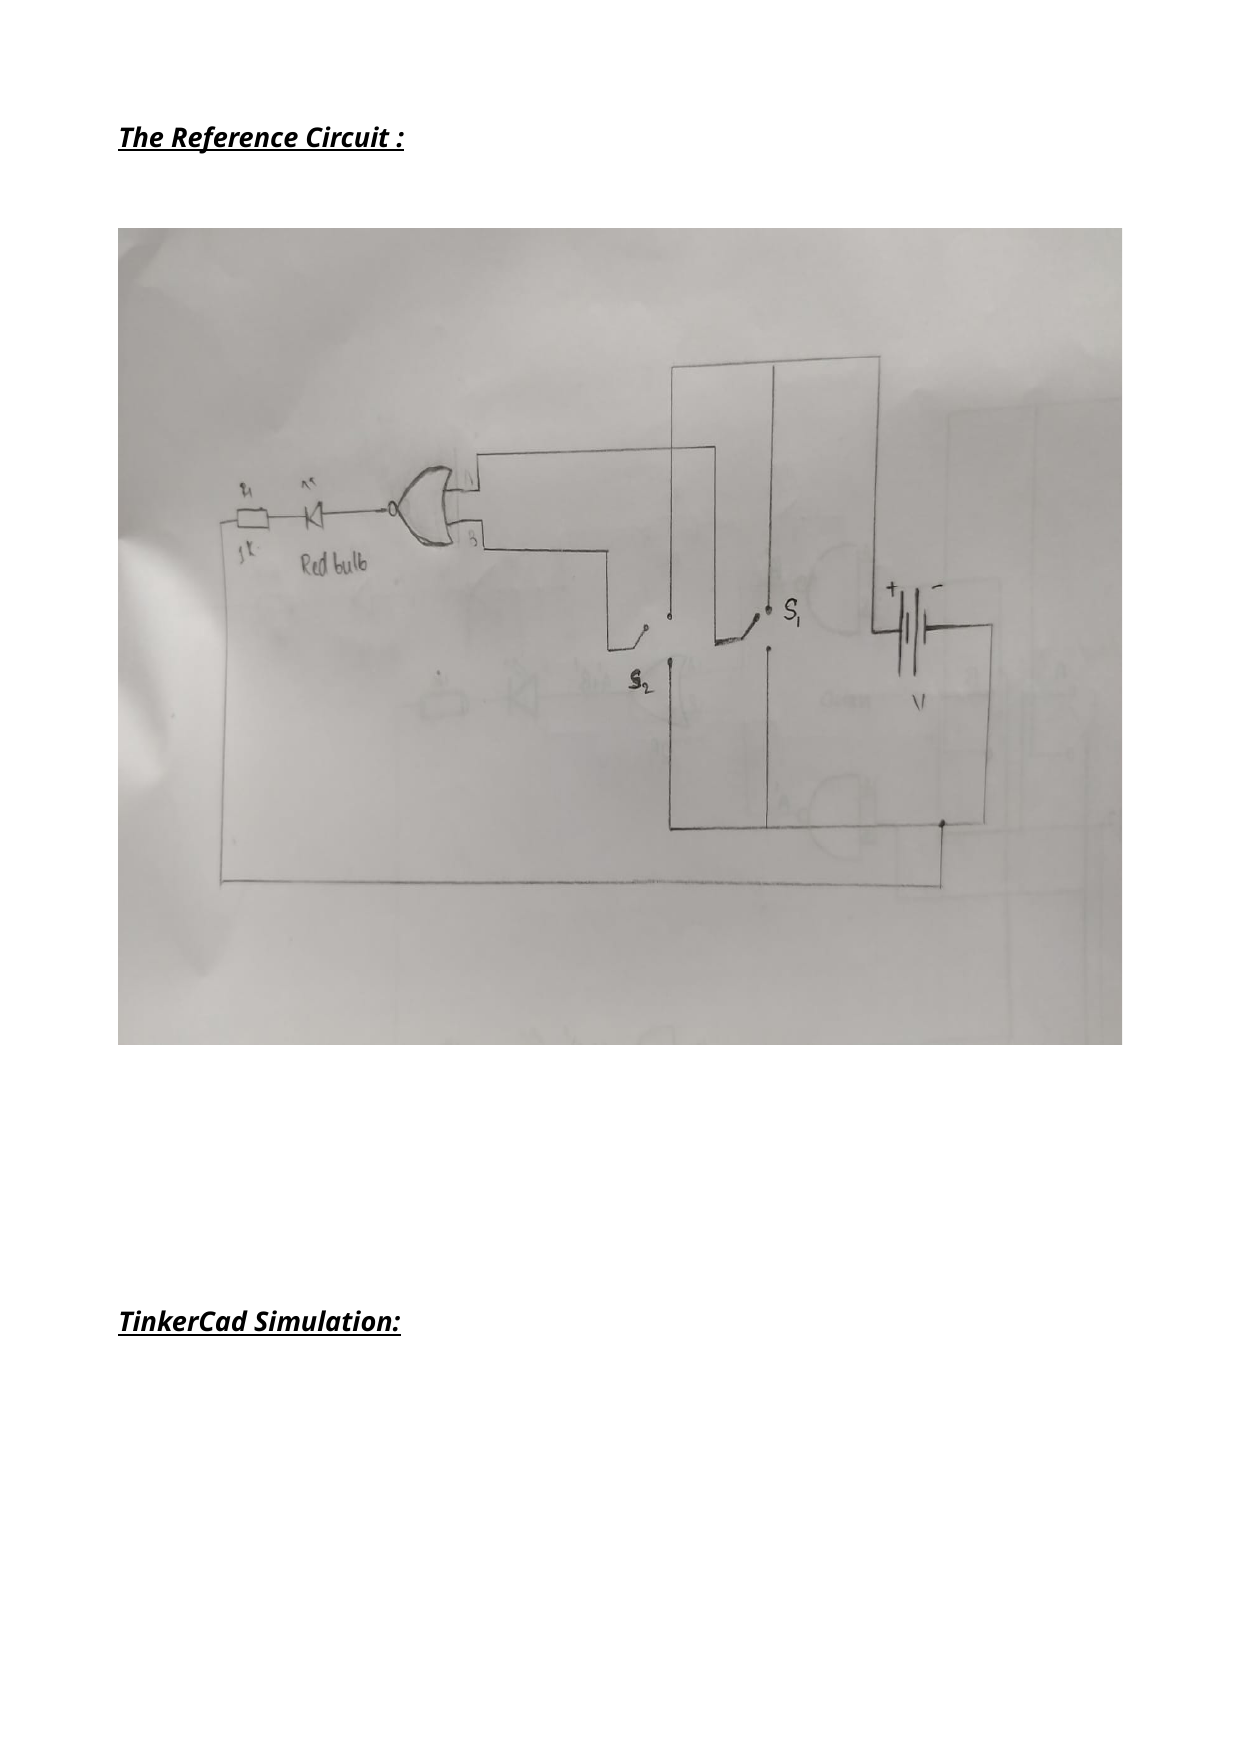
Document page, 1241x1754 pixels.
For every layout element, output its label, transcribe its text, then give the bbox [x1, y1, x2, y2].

text The Reference Circuit : [118, 118, 1122, 155]
text TinkerCad Simulation: [118, 1302, 1122, 1339]
picture [118, 228, 1123, 1045]
